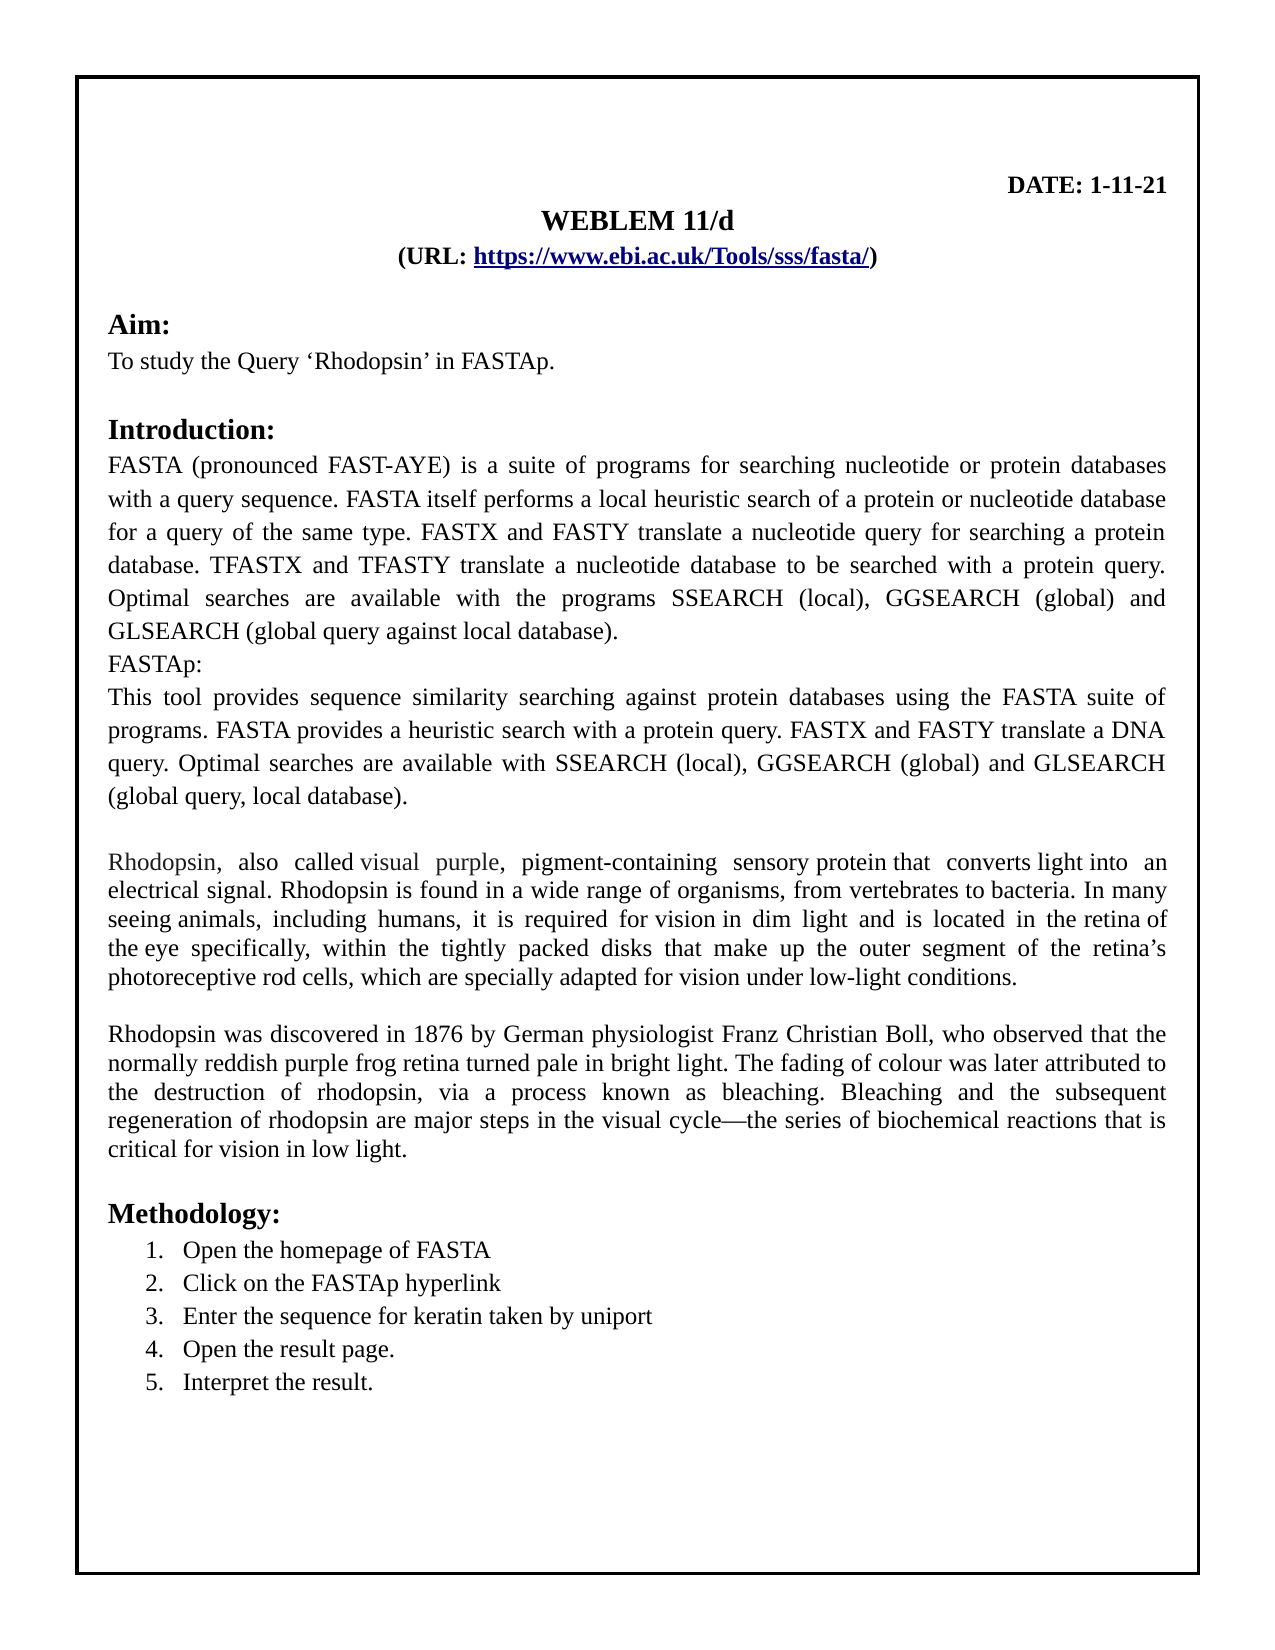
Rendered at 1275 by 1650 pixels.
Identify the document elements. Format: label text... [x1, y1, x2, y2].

text Introduction: [108, 412, 1167, 446]
list Click on the FASTAp hyperlink [145, 1268, 1167, 1296]
text Rhodopsin, also called visual purple, pigment-containing sensory protein that converts light into an electrical signal. Rhodopsin is found in a wide range of organisms, from vertebrates to bacteria. In many seeing animals, including humans, it is required for vision in dim light and is located in the retina of the eye specifically, within the tightly packed disks that make up the outer segment of the retina’s photoreceptive rod cells, which are specially adapted for vision under low-light conditions. [108, 847, 1167, 991]
text Rhodopsin was discovered in 1876 by German physiologist Franz Christian Boll, who observed that the normally reddish purple frog retina turned pale in bright light. The fading of colour was later attributed to the destruction of rhodopsin, via a process known as bleaching. Bleaching and the subsequent regeneration of rhodopsin are major steps in the visual cycle—the series of biochemical reactions that is critical for vision in low light. [108, 1019, 1167, 1163]
text FASTA (pronounced FAST-AYE) is a suite of programs for searching nucleotide or protein databases with a query sequence. FASTA itself performs a local heuristic search of a protein or nucleotide database for a query of the same type. FASTX and FASTY translate a nucleotide query for searching a protein database. TFASTX and TFASTY translate a nucleotide database to be searched with a protein query. Optimal searches are available with the programs SSEARCH (local), GGSEARCH (global) and GLSEARCH (global query against local database). [108, 451, 1167, 644]
text Aim: [108, 307, 1167, 341]
list Interpret the result. [145, 1367, 1167, 1396]
text Methodology: [108, 1196, 1167, 1230]
text To study the Query ‘Rhodopsin’ in FASTAp. [108, 346, 1167, 375]
list Open the homepage of FASTA [145, 1235, 1167, 1263]
text WEBLEM 11/d [108, 203, 1167, 236]
text (URL: https://www.ebi.ac.uk/Tools/sss/fasta/) [108, 241, 1167, 270]
text FASTAp: [108, 649, 1167, 677]
list Open the result page. [145, 1334, 1167, 1362]
text This tool provides sequence similarity searching against protein databases using the FASTA suite of programs. FASTA provides a heuristic search with a protein query. FASTX and FASTY translate a DNA query. Optimal searches are available with SSEARCH (local), GGSEARCH (global) and GLSEARCH (global query, local database). [108, 682, 1167, 809]
text DATE: 1-11-21 [108, 170, 1167, 199]
list Enter the sequence for keratin taken by uniport [145, 1301, 1167, 1329]
